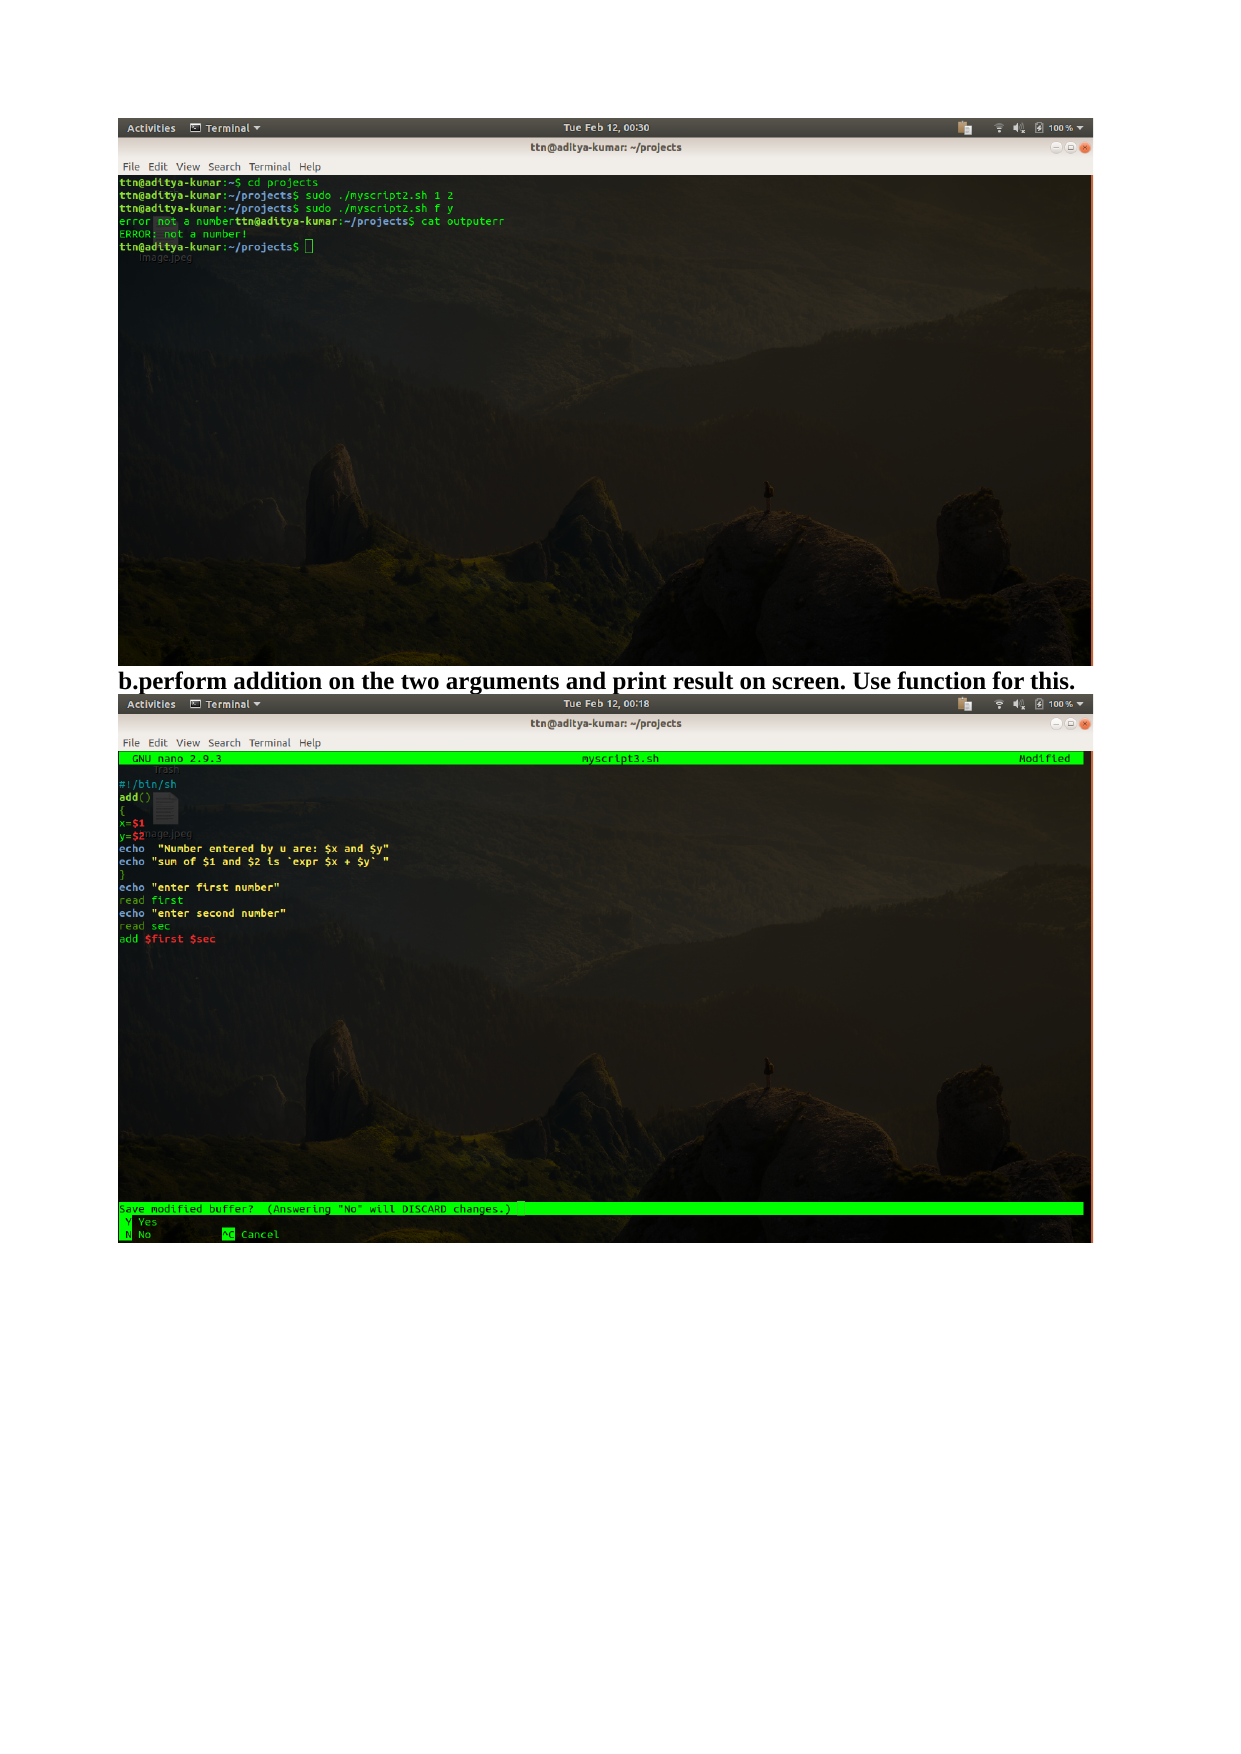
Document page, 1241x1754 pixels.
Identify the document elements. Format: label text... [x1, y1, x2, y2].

picture [118, 118, 1094, 666]
picture [118, 694, 1094, 1243]
text b.perform addition on the two arguments and print result on screen. Use function for this. [118, 666, 1122, 695]
